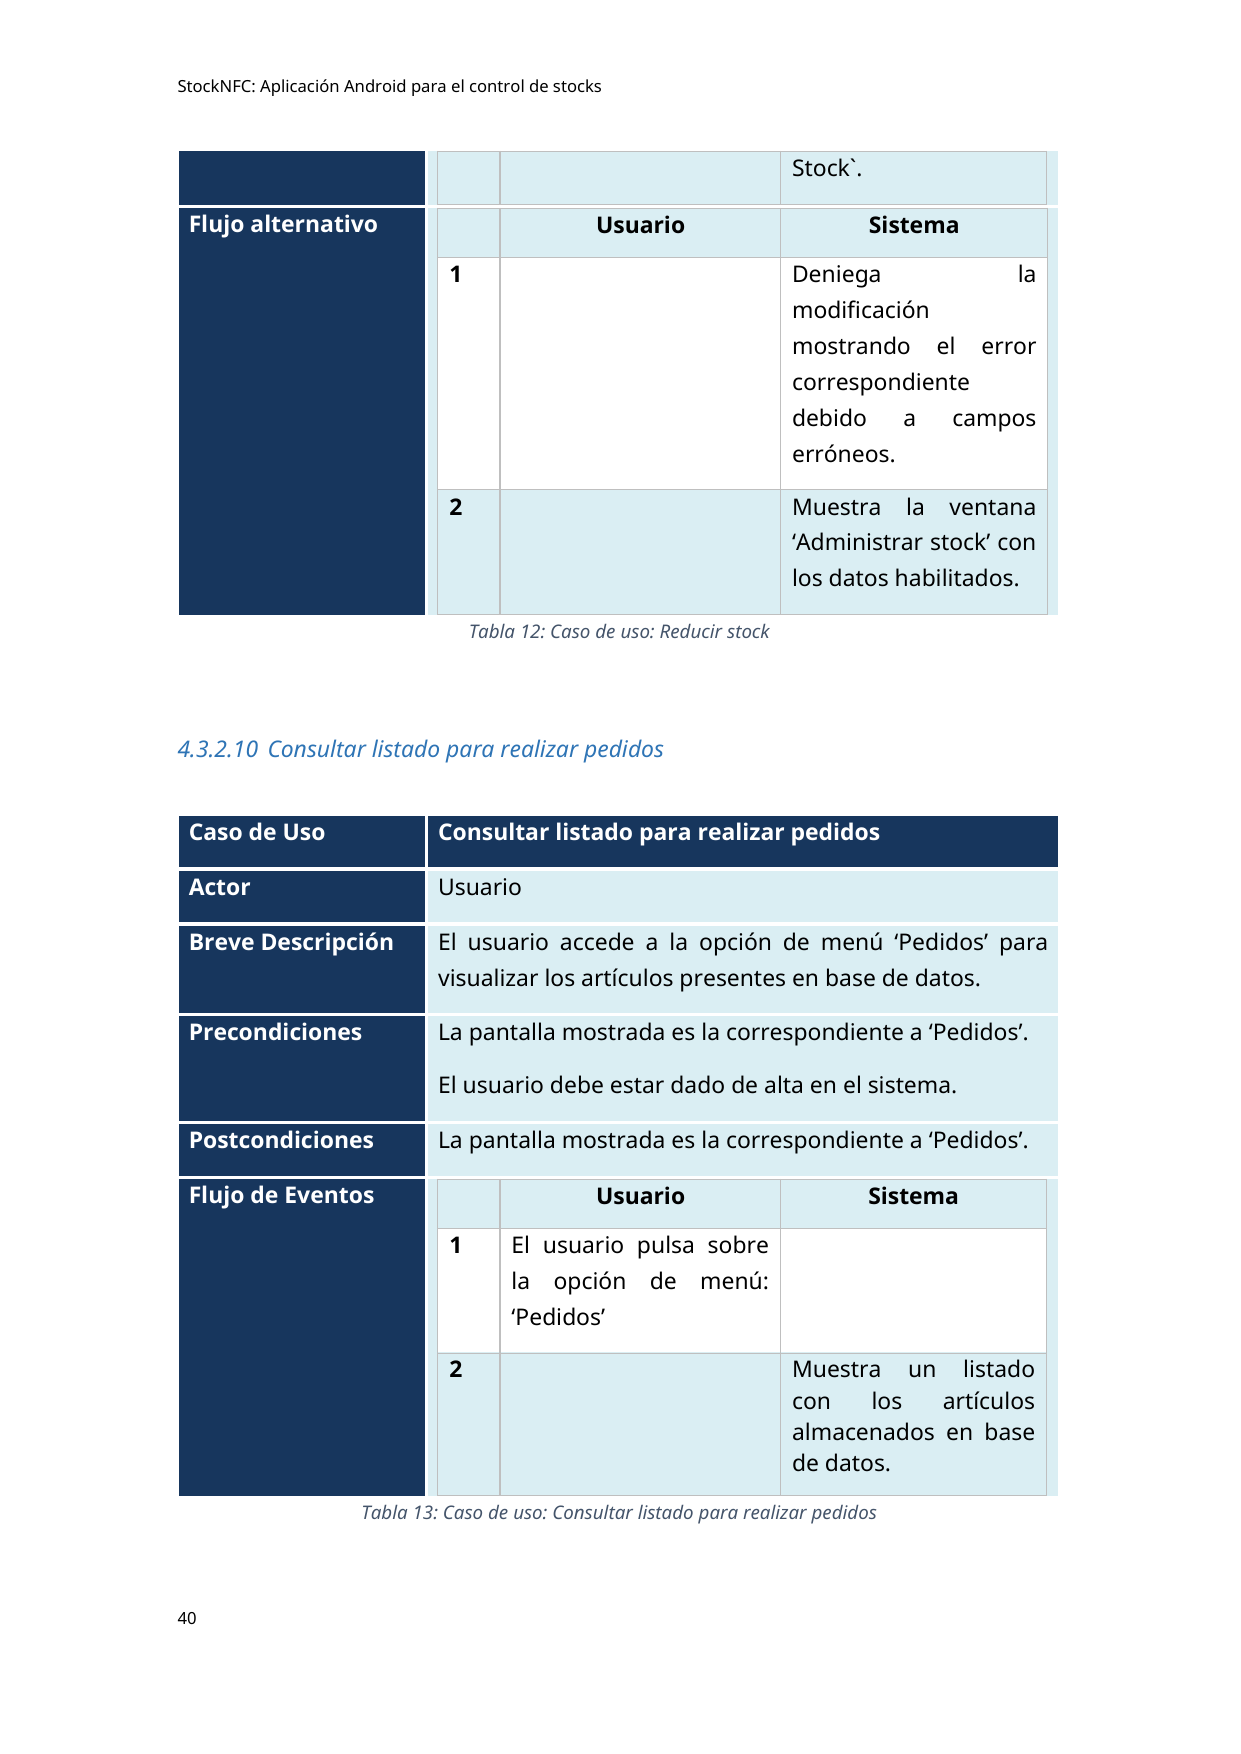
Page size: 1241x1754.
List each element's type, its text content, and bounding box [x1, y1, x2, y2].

table_cell 2 [438, 490, 499, 614]
text Tabla 12: Caso de uso: Reducir stock [177, 618, 1063, 644]
table_cell Usuario [428, 871, 1058, 922]
table_header [438, 1180, 499, 1228]
table_header Usuario [501, 209, 780, 257]
table_cell Flujo alternativo [179, 208, 425, 615]
table_cell [1047, 151, 1058, 205]
table_cell [428, 151, 437, 205]
table_cell Stock`. [781, 152, 1046, 204]
table_cell [1048, 208, 1058, 615]
table_cell [501, 490, 780, 614]
table_header Caso de Uso [179, 816, 425, 867]
text Tabla 13: Caso de uso: Consultar listado para realizar pedidos [177, 1499, 1063, 1525]
table_cell Postcondiciones [179, 1124, 425, 1176]
table_cell La pantalla mostrada es la correspondiente a ‘Pedidos’. [428, 1124, 1058, 1176]
table_cell Deniega la modificación mostrando el error correspondiente debido a campos erróneos. [781, 258, 1047, 489]
table_cell [438, 152, 499, 204]
subtitle Consultar listado para realizar pedidos [177, 733, 1063, 765]
table_cell Muestra la ventana ‘Administrar stock’ con los datos habilitados. [781, 490, 1047, 614]
table_cell [428, 208, 437, 615]
table_cell [501, 258, 780, 489]
table_header Sistema [781, 1180, 1046, 1228]
table_cell Muestra un listado con los artículos almacenados en base de datos. [781, 1354, 1046, 1495]
table_header Consultar listado para realizar pedidos [428, 816, 1058, 867]
table_cell [501, 152, 780, 204]
table_cell Actor [179, 871, 425, 922]
table_cell [179, 151, 425, 205]
table_cell El usuario pulsa sobre la opción de menú: ‘Pedidos’ [501, 1229, 780, 1352]
table_cell [428, 1179, 437, 1496]
table_header Usuario [501, 1180, 780, 1228]
table_cell Breve Descripción [179, 926, 425, 1013]
table_cell El usuario accede a la opción de menú ‘Pedidos’ para visualizar los artículos presentes en base de datos. [428, 926, 1058, 1013]
table_cell [501, 1354, 780, 1495]
table_cell La pantalla mostrada es la correspondiente a ‘Pedidos’. El usuario debe estar dado de alta en el sistema. [428, 1016, 1058, 1121]
table_cell [781, 1229, 1046, 1352]
table_cell 1 [438, 258, 499, 489]
table_header [438, 209, 499, 257]
table_cell Precondiciones [179, 1016, 425, 1121]
table_header Sistema [781, 209, 1047, 257]
table_cell 1 [438, 1229, 499, 1352]
table_cell Flujo de Eventos [179, 1179, 425, 1496]
table_cell [1047, 1179, 1058, 1496]
table_cell 2 [438, 1354, 499, 1495]
